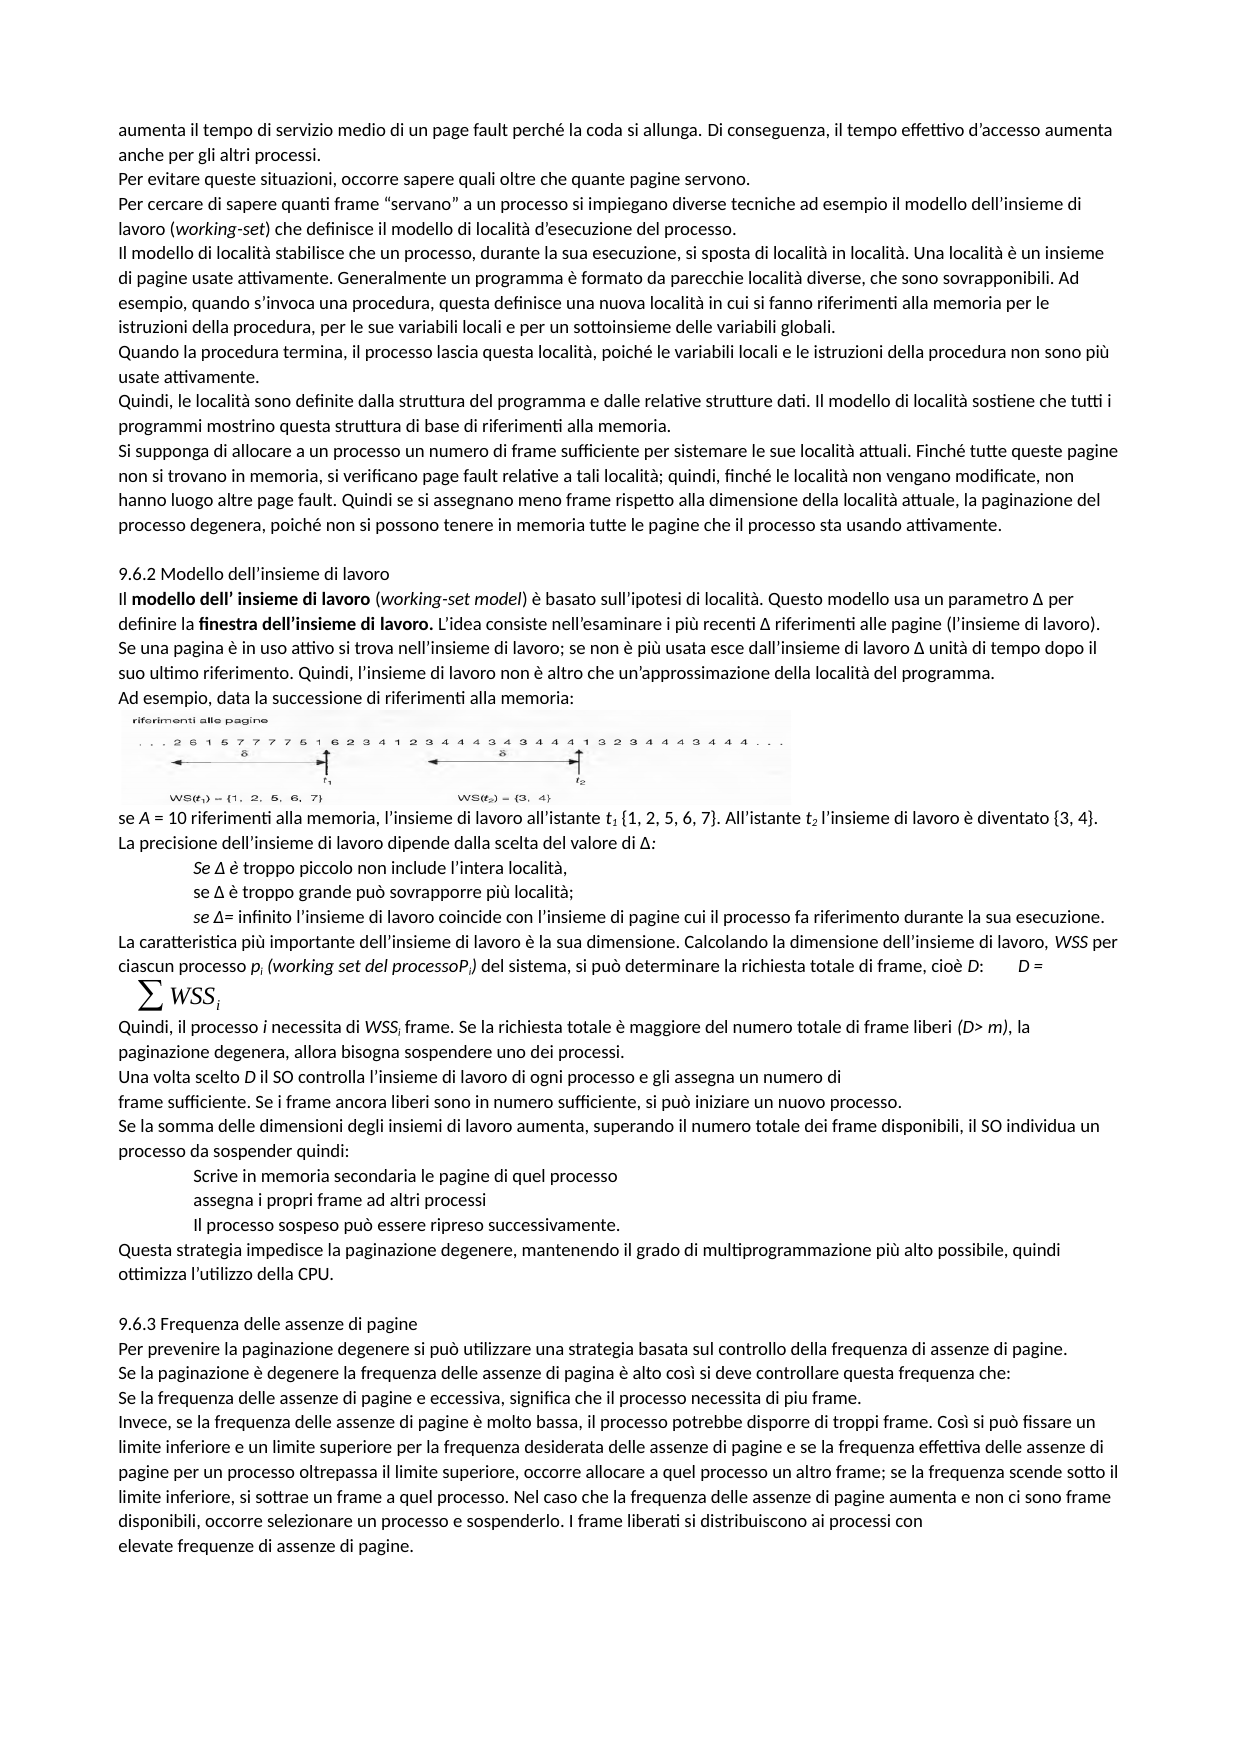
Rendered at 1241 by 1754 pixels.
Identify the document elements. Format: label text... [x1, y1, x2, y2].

text aumenta il tempo di servizio medio di un page fault perché la coda si allunga. Di conseguenza, il tempo effettivo d’accesso aumenta anche per gli altri processi. [118, 118, 1122, 166]
text Per evitare queste situazioni, occorre sapere quali oltre che quante pagine servono. [118, 167, 1122, 190]
text elevate frequenze di assenze di pagine. [118, 1534, 1122, 1557]
text Il modello dell’ insieme di lavoro (working-set model) è basato sull’ipotesi di località. Questo modello usa un parametro Δ per definire la finestra dell’insieme di lavoro. L’idea consiste nell’esaminare i più recenti Δ riferimenti alle pagine (l’insieme di lavoro). [118, 587, 1122, 635]
list se Δ è troppo grande può sovrapporre più località; [193, 881, 1122, 903]
text Se la somma delle dimensioni degli insiemi di lavoro aumenta, superando il numero totale dei frame disponibili, il SO individua un processo da sospender quindi: [118, 1114, 1122, 1162]
text Una volta scelto D il SO controlla l’insieme di lavoro di ogni processo e gli assegna un numero di [118, 1065, 1122, 1088]
text Per prevenire la paginazione degenere si può utilizzare una strategia basata sul controllo della frequenza di assenze di pagine. [118, 1337, 1122, 1359]
text 9.6.3 Frequenza delle assenze di pagine [118, 1312, 1122, 1335]
text Quando la procedura termina, il processo lascia questa località, poiché le variabili locali e le istruzioni della procedura non sono più usate attivamente. Quindi, le località sono definite dalla struttura del programma e dalle relative strutture dati. Il modello di località sostiene che tutti i programmi mostrino questa struttura di base di riferimenti alla memoria. [118, 340, 1122, 437]
list se Δ= infinito l’insieme di lavoro coincide con l’insieme di pagine cui il processo fa riferimento durante la sua esecuzione. [193, 905, 1122, 928]
text Si supponga di allocare a un processo un numero di frame sufficiente per sistemare le sue località attuali. Finché tutte queste pagine non si trovano in memoria, si verificano page fault relative a tali località; quindi, finché le località non vengano modificate, non hanno luogo altre page fault. Quindi se si assegnano meno frame rispetto alla dimensione della località attuale, la paginazione del processo degenera, poiché non si possono tenere in memoria tutte le pagine che il processo sta usando attivamente. [118, 439, 1122, 536]
picture [121, 710, 792, 805]
list Il processo sospeso può essere ripreso successivamente. [193, 1213, 1122, 1236]
text Se la paginazione è degenere la frequenza delle assenze di pagina è alto così si deve controllare questa frequenza che: [118, 1361, 1122, 1384]
list Scrive in memoria secondaria le pagine di quel processo [193, 1164, 1122, 1187]
text Se la frequenza delle assenze di pagine e eccessiva, significa che il processo necessita di piu frame. [118, 1386, 1122, 1409]
text frame sufficiente. Se i frame ancora liberi sono in numero sufficiente, si può iniziare un nuovo processo. [118, 1090, 1122, 1113]
text Se una pagina è in uso attivo si trova nell’insieme di lavoro; se non è più usata esce dall’insieme di lavoro Δ unità di tempo dopo il suo ultimo riferimento. Quindi, l’insieme di lavoro non è altro che un’approssimazione della località del programma. [118, 637, 1122, 684]
text Per cercare di sapere quanti frame “servano” a un processo si impiegano diverse tecniche ad esempio il modello dell’insieme di lavoro (working-set) che definisce il modello di località d’esecuzione del processo. Il modello di località stabilisce che un processo, durante la sua esecuzione, si sposta di località in località. Una località è un insieme di pagine usate attivamente. Generalmente un programma è formato da parecchie località diverse, che sono sovrapponibili. Ad esempio, quando s’invoca una procedura, questa definisce una nuova località in cui si fanno riferimenti alla memoria per le istruzioni della procedura, per le sue variabili locali e per un sottoinsieme delle variabili globali. [118, 192, 1122, 338]
text 9.6.2 Modello dell’insieme di lavoro [118, 562, 1122, 585]
list assegna i propri frame ad altri processi [193, 1188, 1122, 1211]
text Questa strategia impedisce la paginazione degenere, mantenendo il grado di multiprogrammazione più alto possibile, quindi ottimizza l’utilizzo della CPU. [118, 1238, 1122, 1286]
text se A = 10 riferimenti alla memoria, l’insieme di lavoro all’istante t1 {1, 2, 5, 6, 7}. All’istante t2 l’insieme di lavoro è diventato {3, 4}. La precisione dell’insieme di lavoro dipende dalla scelta del valore di Δ: [118, 711, 1122, 854]
text La caratteristica più importante dell’insieme di lavoro è la sua dimensione. Calcolando la dimensione dell’insieme di lavoro, WSS per ciascun processo pi (working set del processoPi) del sistema, si può determinare la richiesta totale di frame, cioè D: D = Quindi, il processo i necessita di WSSi frame. Se la richiesta totale è maggiore del numero totale di frame liberi (D> m), la paginazione degenera, allora bisogna sospendere uno dei processi. [118, 930, 1122, 1063]
list Se Δ è troppo piccolo non include l’intera località, [193, 856, 1122, 879]
text Invece, se la frequenza delle assenze di pagine è molto bassa, il processo potrebbe disporre di troppi frame. Così si può fissare un limite inferiore e un limite superiore per la frequenza desiderata delle assenze di pagine e se la frequenza effettiva delle assenze di pagine per un processo oltrepassa il limite superiore, occorre allocare a quel processo un altro frame; se la frequenza scende sotto il limite inferiore, si sottrae un frame a quel processo. Nel caso che la frequenza delle assenze di pagine aumenta e non ci sono frame disponibili, occorre selezionare un processo e sospenderlo. I frame liberati si distribuiscono ai processi con [118, 1411, 1122, 1532]
text Ad esempio, data la successione di riferimenti alla memoria: [118, 686, 1122, 709]
